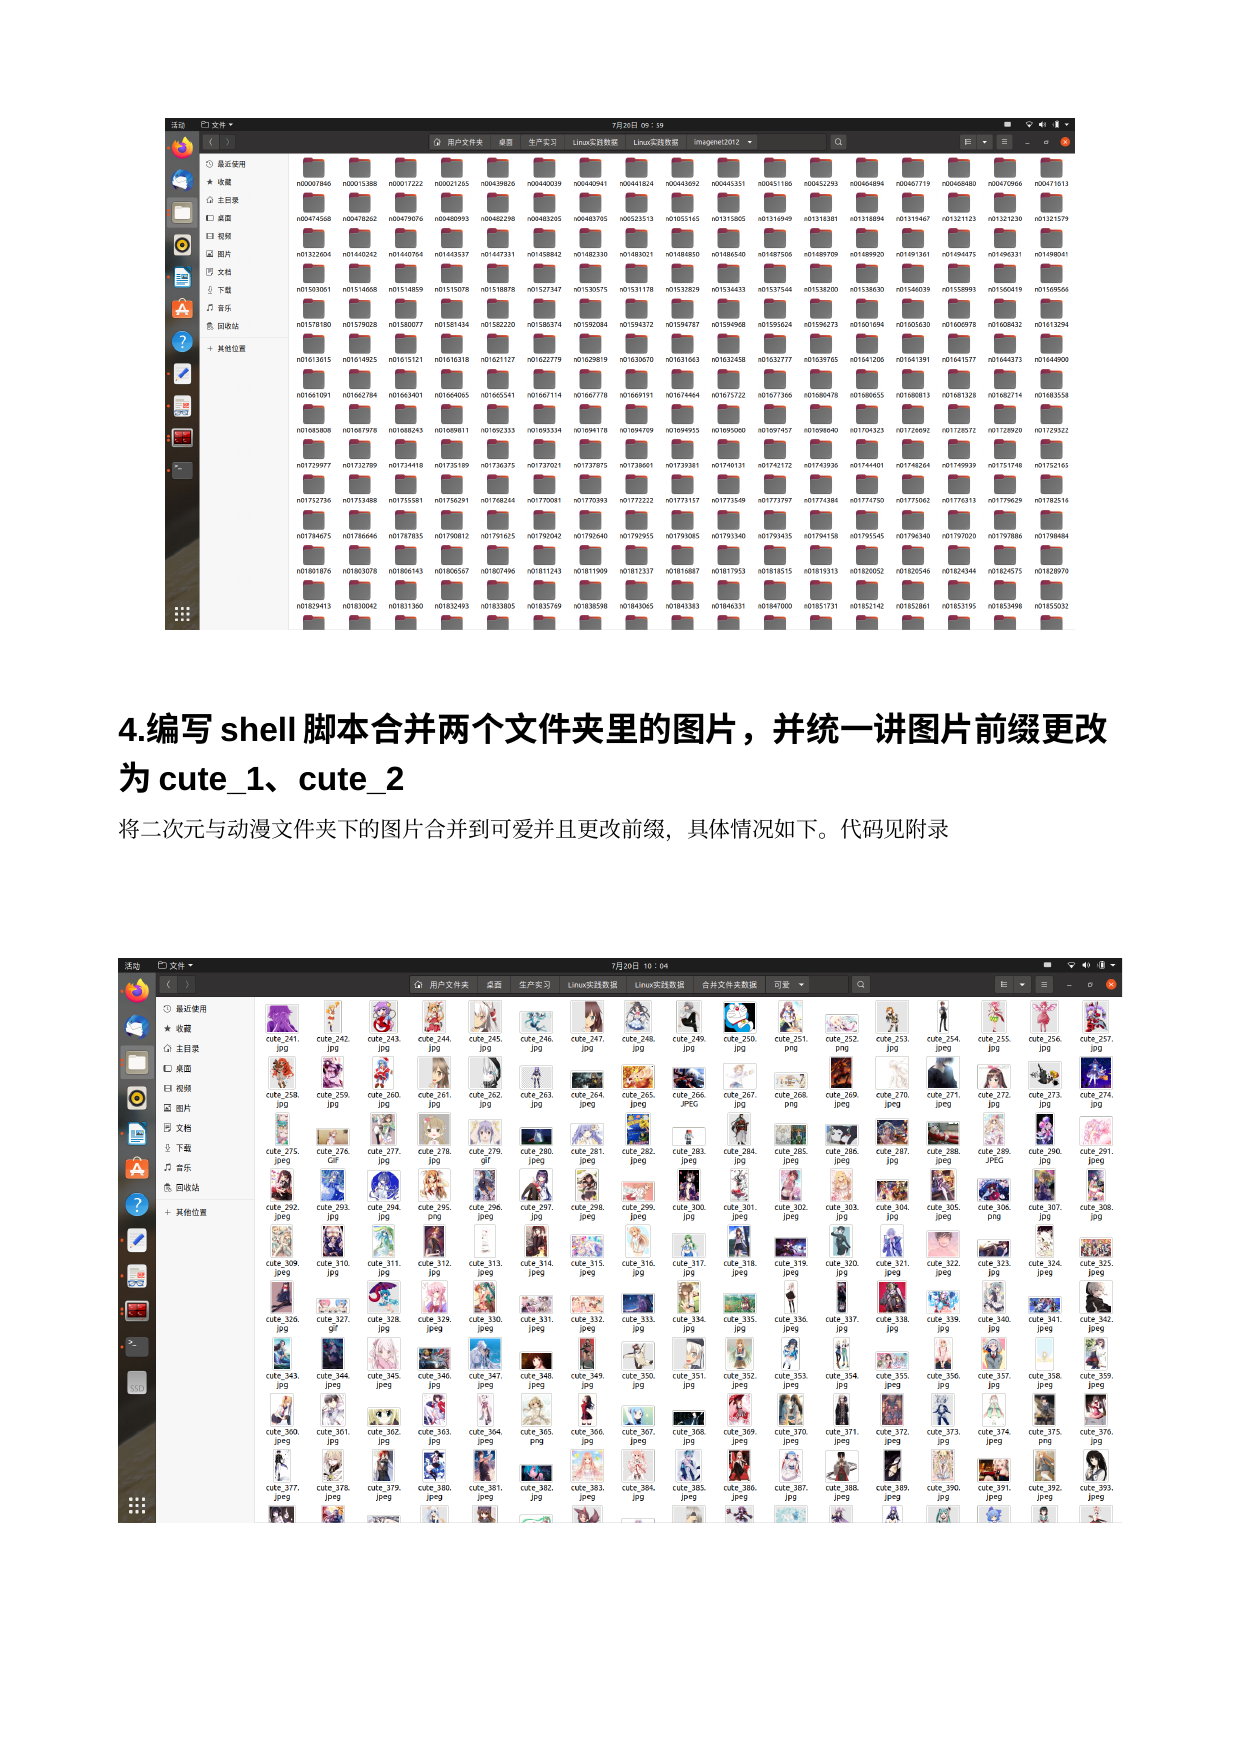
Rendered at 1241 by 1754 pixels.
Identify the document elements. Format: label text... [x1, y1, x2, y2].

text 将二次元与动漫文件夹下的图片合并到可爱并且更改前缀，具体情况如下。代码见附录 [118, 812, 1122, 844]
subtitle 4.编写shell脚本合并两个文件夹里的图片，并统一讲图片前缀更改为cute_1、cute_2 [118, 703, 1122, 800]
picture [165, 118, 1075, 630]
picture [118, 958, 1123, 1523]
